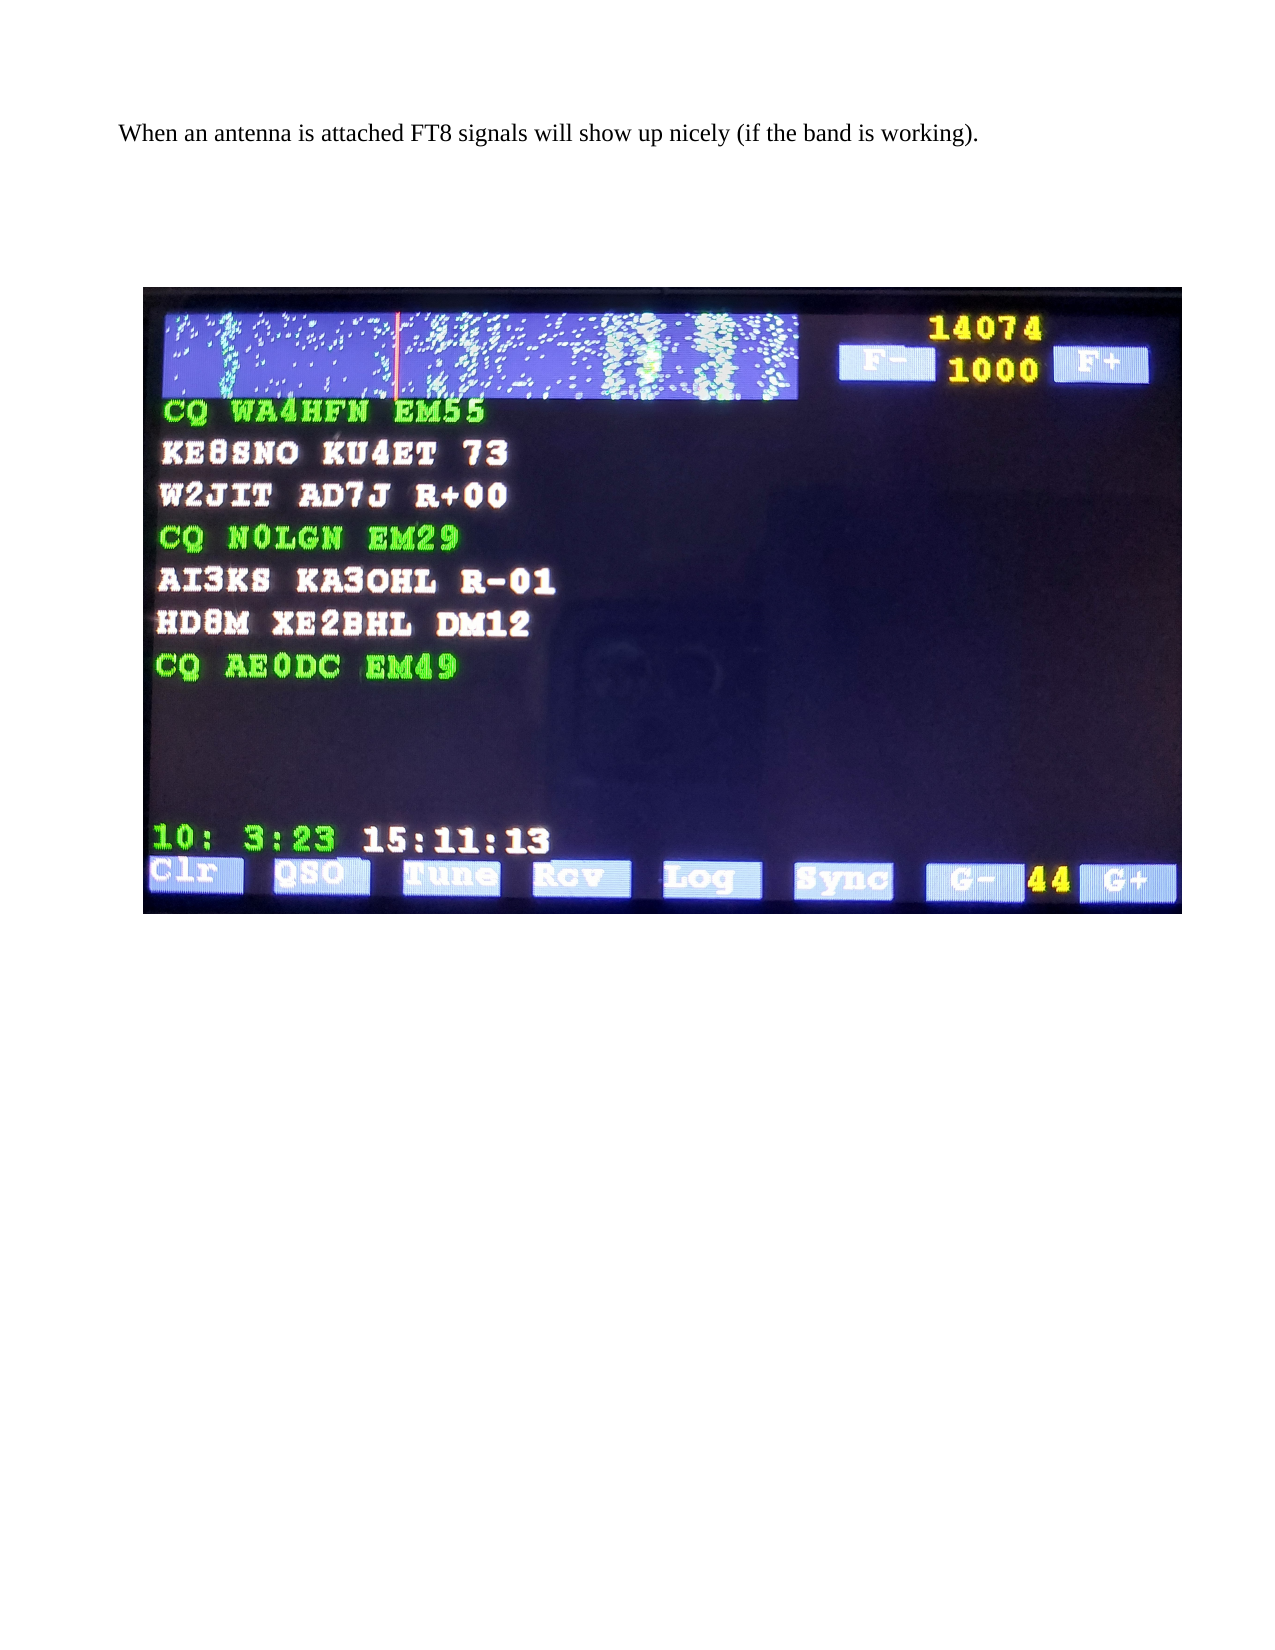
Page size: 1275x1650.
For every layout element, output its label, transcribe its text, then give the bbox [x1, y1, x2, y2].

picture [143, 287, 1182, 914]
text When an antenna is attached FT8 signals will show up nicely (if the band is working). [118, 118, 1157, 147]
